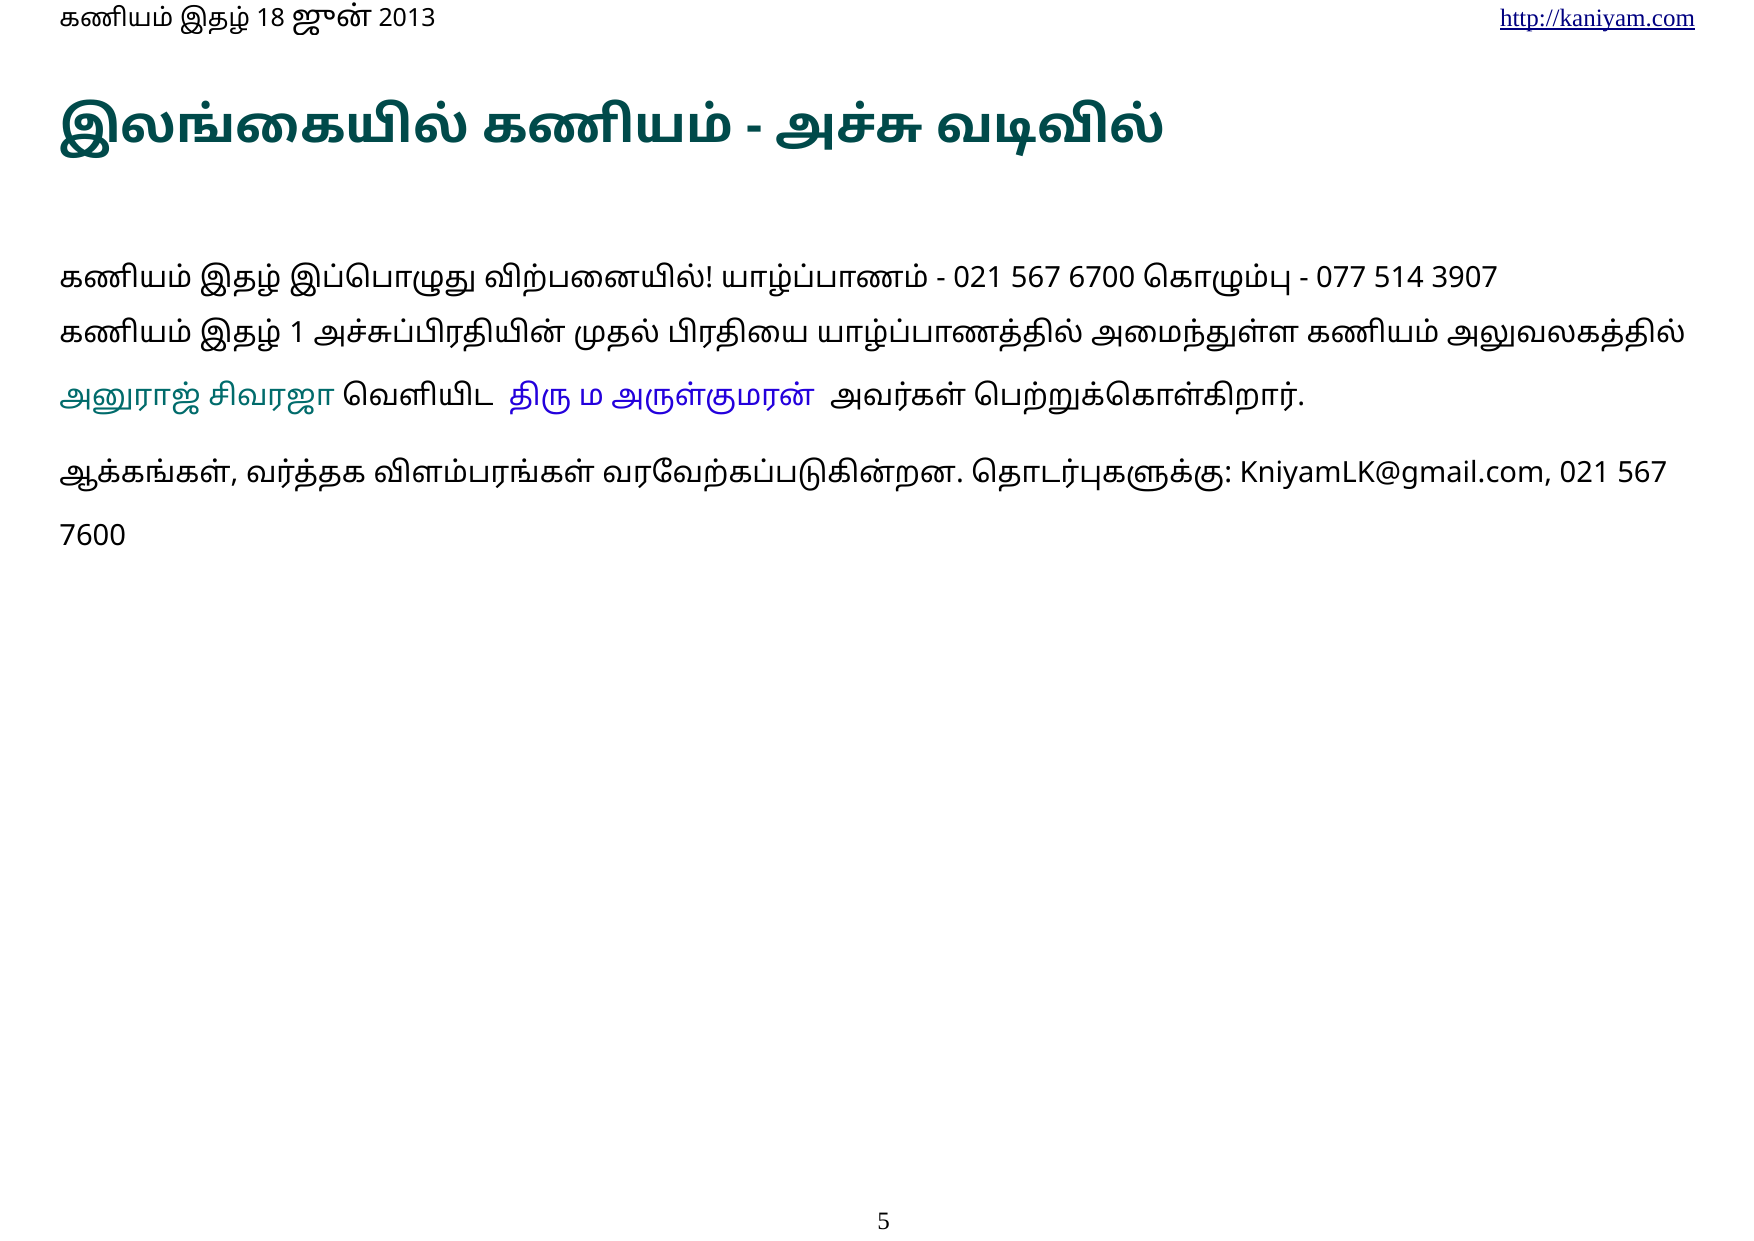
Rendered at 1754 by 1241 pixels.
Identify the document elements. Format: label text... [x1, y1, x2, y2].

text ஆக்கங்கள், வர்த்தக விளம்பரங்கள் வரவேற்கப்படுகின்றன. தொடர்புகளுக்கு: KniyamLK@gmail.com, 021 567 7600 [59, 452, 1695, 554]
subtitle கணியம் இதழ் இப்பொழுது விற்பனையில்! யாழ்ப்பாணம் - 021 567 6700 கொழும்பு - 077 514 3907 [59, 188, 1695, 299]
text கணியம் இதழ் 1 அச்சுப்பிரதியின் முதல் பிரதியை யாழ்ப்பாணத்தில் அமைந்துள்ள கணியம் அலுவலகத்தில் அனுராஜ் சிவரஜா வெளியிட திரு ம அருள்குமரன் அவர்கள் பெற்றுக்கொள்கிறார். [59, 312, 1695, 418]
subtitle இலங்கையில் கணியம் - அச்சு வடிவில் [59, 89, 1695, 163]
